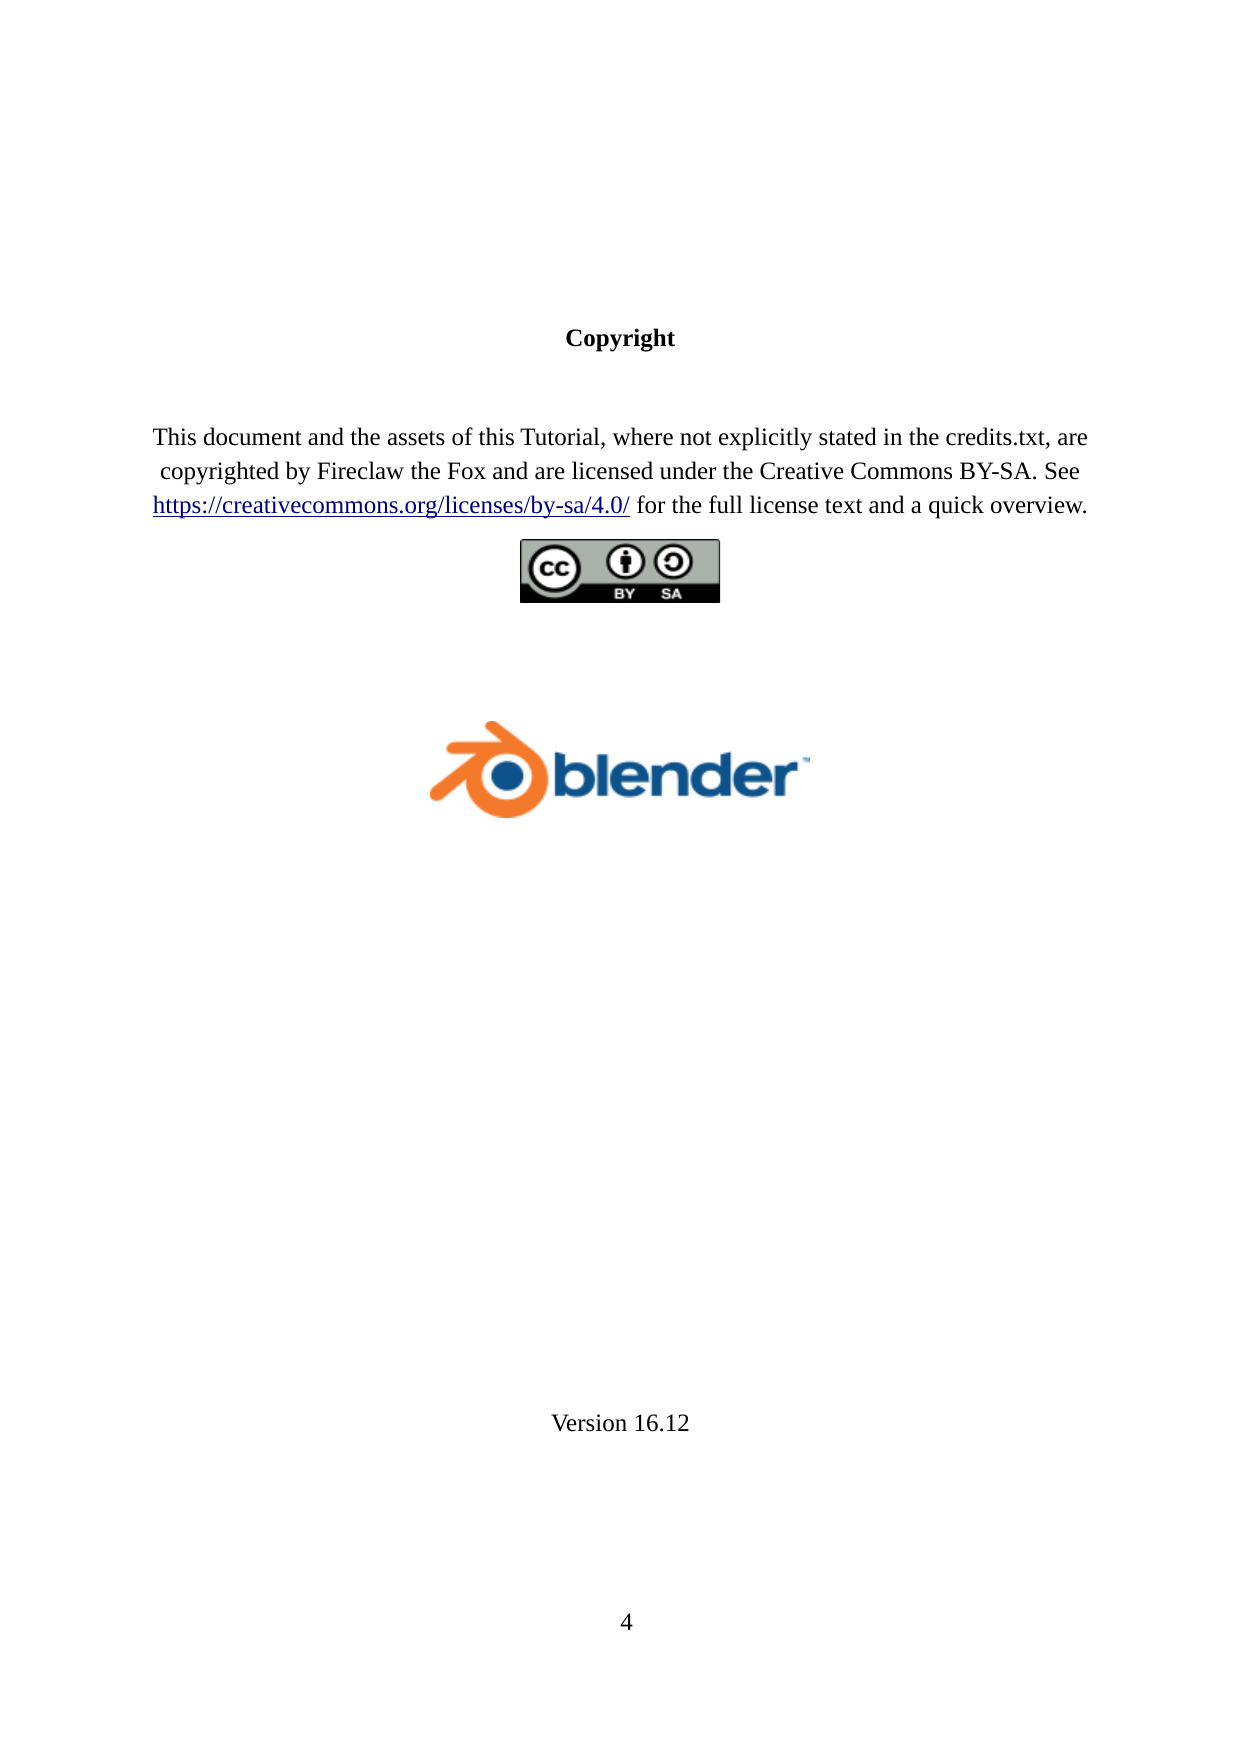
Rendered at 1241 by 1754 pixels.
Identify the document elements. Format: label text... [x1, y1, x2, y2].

text Version 16.12 [118, 1408, 1122, 1437]
picture [430, 721, 811, 818]
picture [520, 539, 721, 603]
text This document and the assets of this Tutorial, where not explicitly stated in the credits.txt, are copyrighted by Fireclaw the Fox and are licensed under the Creative Commons BY-SA. See https://creativecommons.org/licenses/by-sa/4.0/ for the full license text and a quick overview. [118, 422, 1122, 519]
text Copyright [118, 323, 1122, 352]
